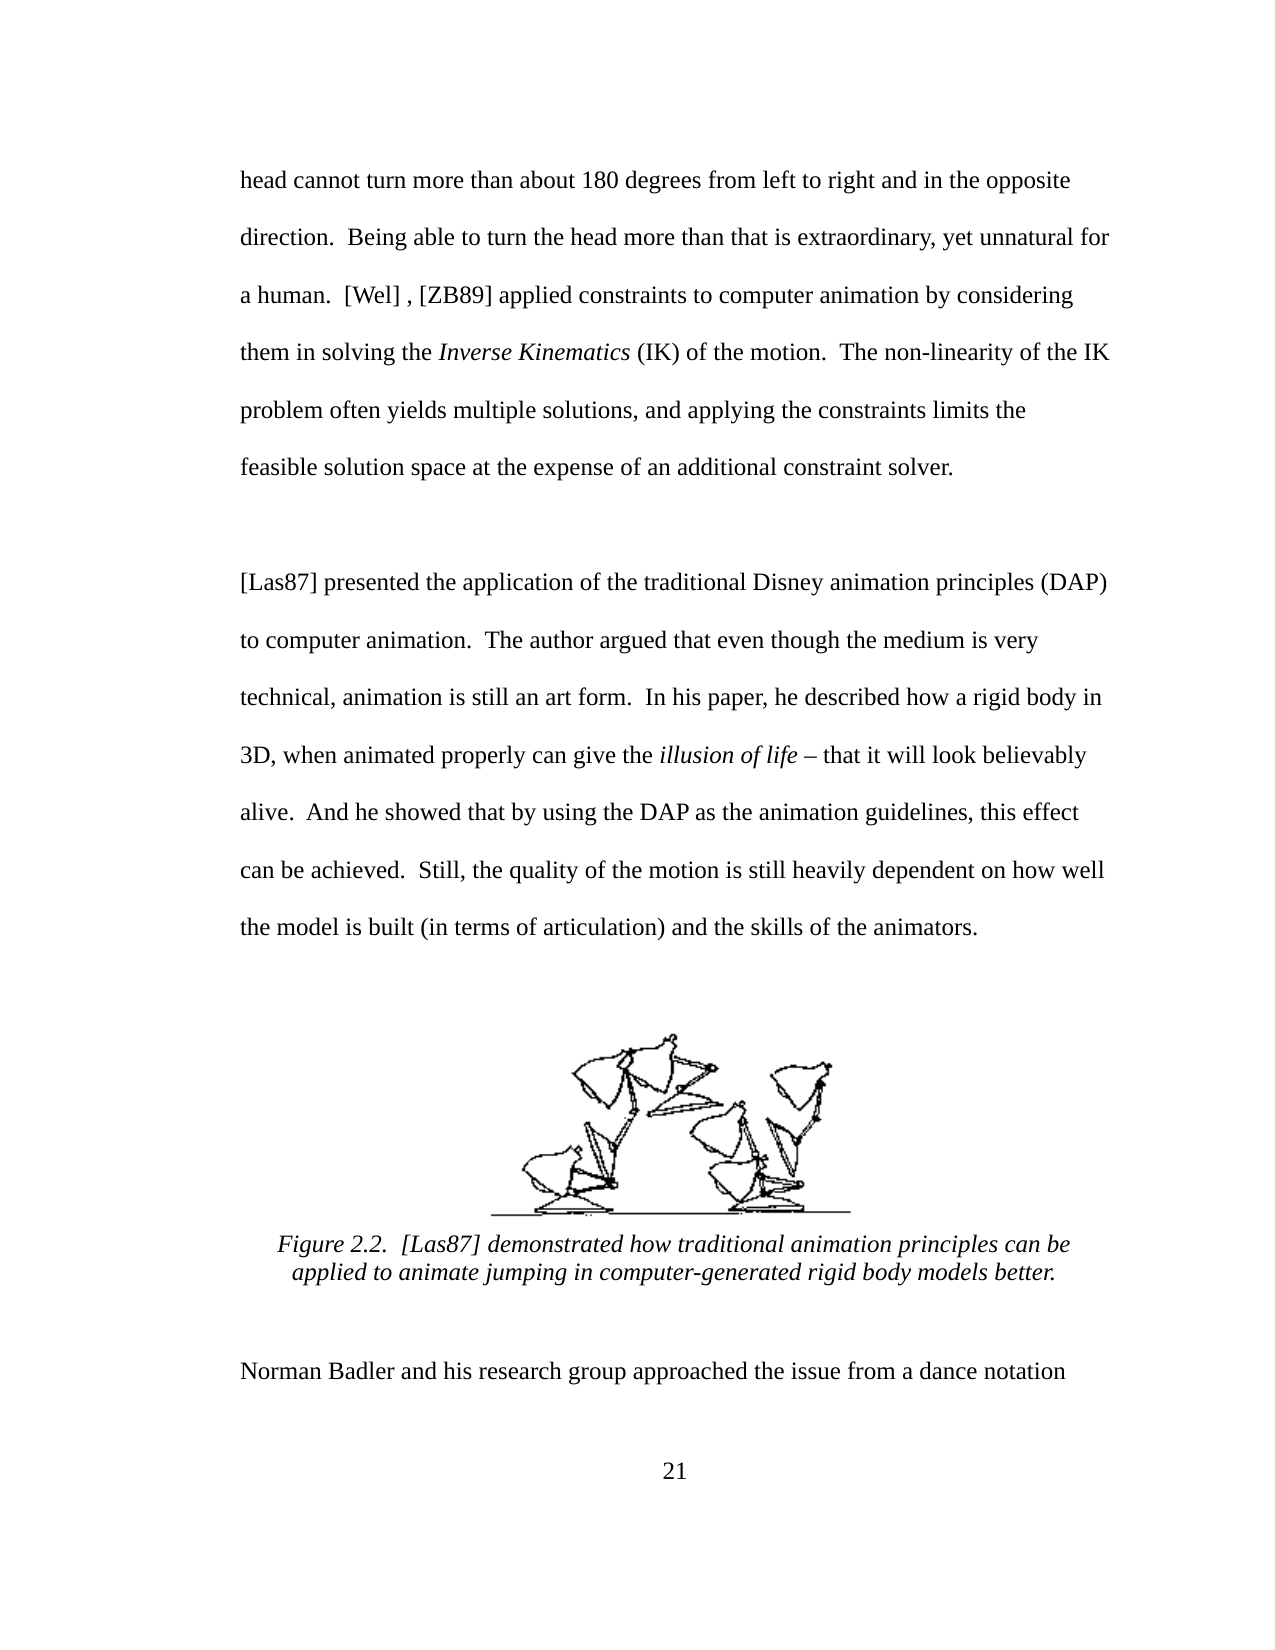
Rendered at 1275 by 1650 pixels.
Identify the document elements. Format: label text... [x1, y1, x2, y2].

text head cannot turn more than about 180 degrees from left to right and in the opposite direction. Being able to turn the head more than that is extraordinary, yet unnatural for a human. [Wel] , [ZB89] applied constraints to computer animation by considering them in solving the Inverse Kinematics (IK) of the motion. The non-linearity of the IK problem often yields multiple solutions, and applying the constraints limits the feasible solution space at the expense of an additional constraint solver. [240, 165, 1110, 481]
text Figure 2.2. [Las87] demonstrated how traditional animation principles can be applied to animate jumping in computer-generated rigid body models better. [240, 1040, 1110, 1286]
picture [482, 1028, 868, 1227]
text [Las87] presented the application of the traditional Disney animation principles (DAP) to computer animation. The author argued that even though the medium is very technical, animation is still an art form. In his paper, he described how a rigid body in 3D, when animated properly can give the illusion of life – that it will look believably alive. And he showed that by using the DAP as the animation guidelines, this effect can be achieved. Still, the quality of the motion is still heavily dependent on how well the model is built (in terms of articulation) and the skills of the animators. [240, 567, 1110, 941]
text Norman Badler and his research group approached the issue from a dance notation [240, 1356, 1110, 1385]
